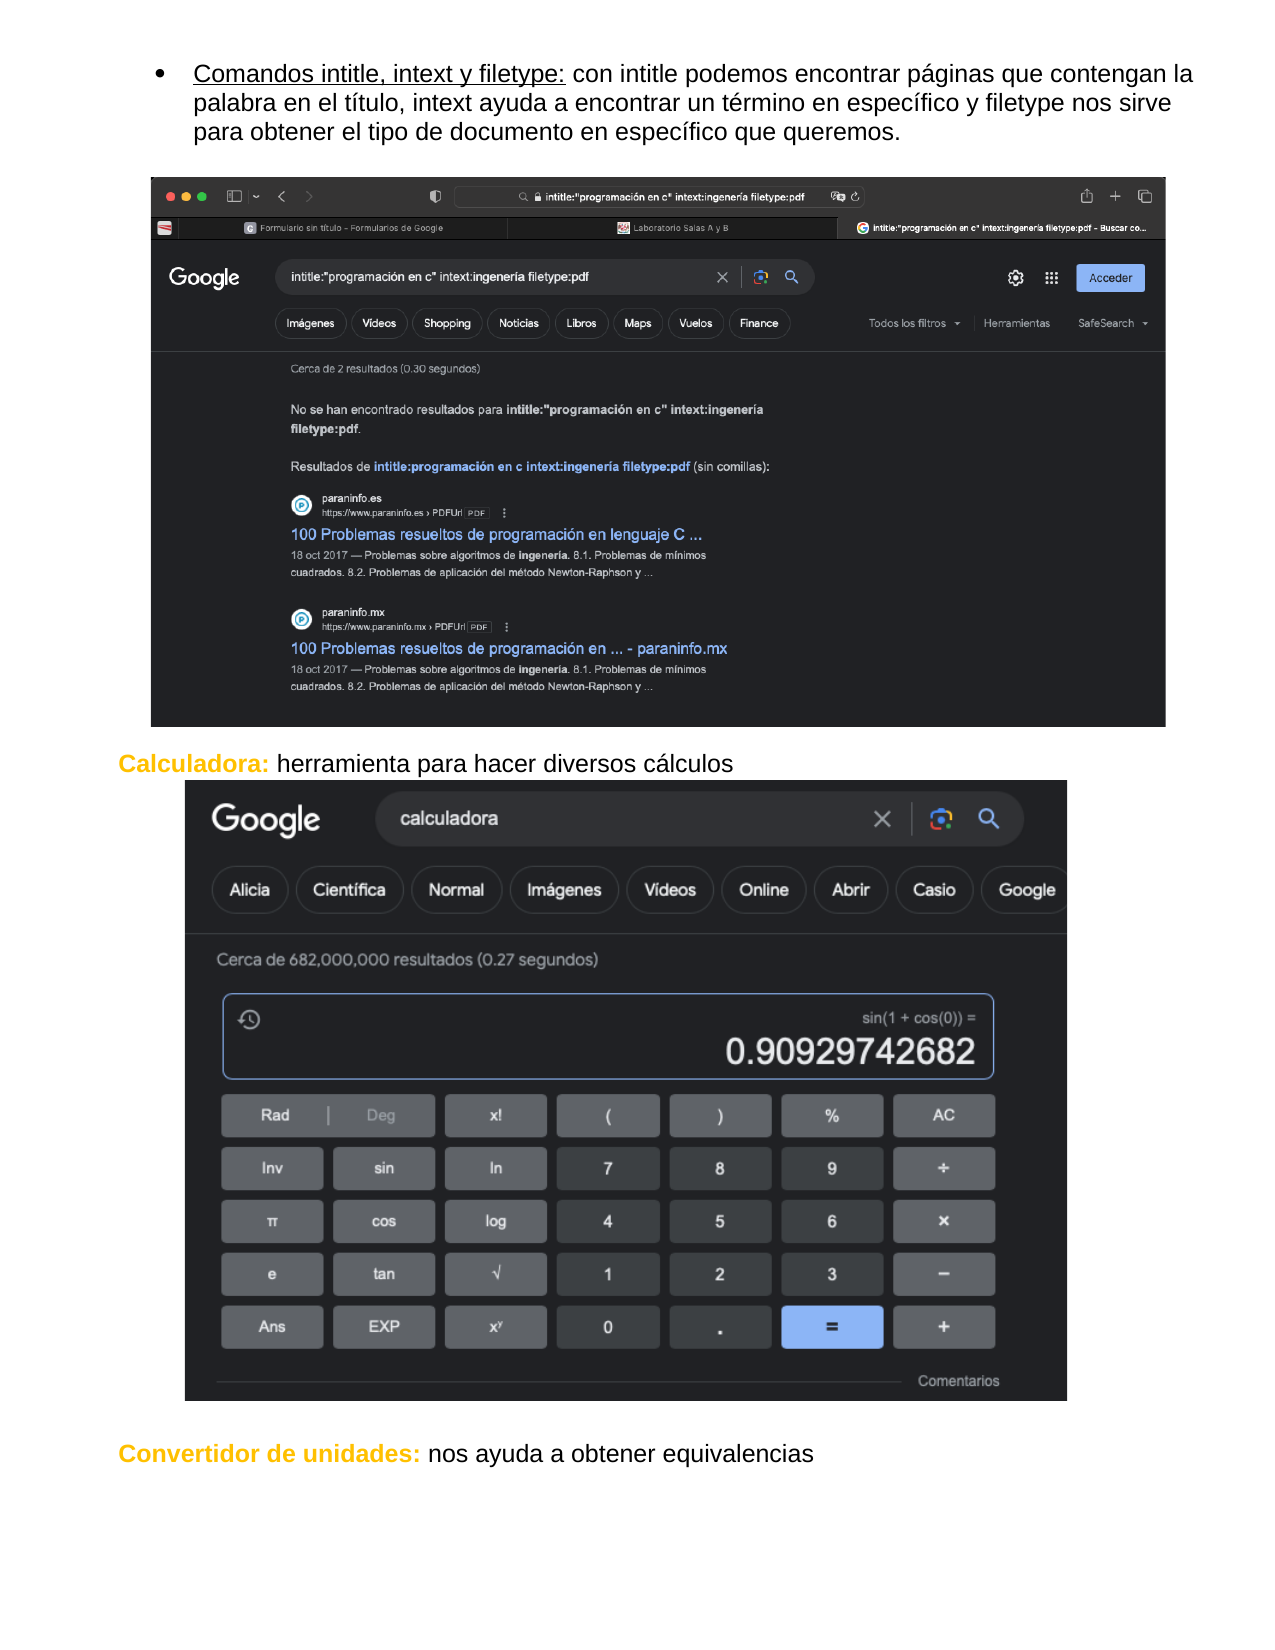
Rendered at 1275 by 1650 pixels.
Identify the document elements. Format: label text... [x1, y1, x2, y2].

text Calculadora: herramienta para hacer diversos cálculos [118, 433, 1205, 778]
text Convertidor de unidades: nos ayuda a obtener equivalencias [118, 1439, 1205, 1468]
list Comandos intitle, intext y filetype: con intitle podemos encontrar páginas que contengan la palabra en el título, intext ayuda a encontrar un término en específico y filetype nos sirve para obtener el tipo de documento en específico que queremos. [156, 59, 1205, 146]
